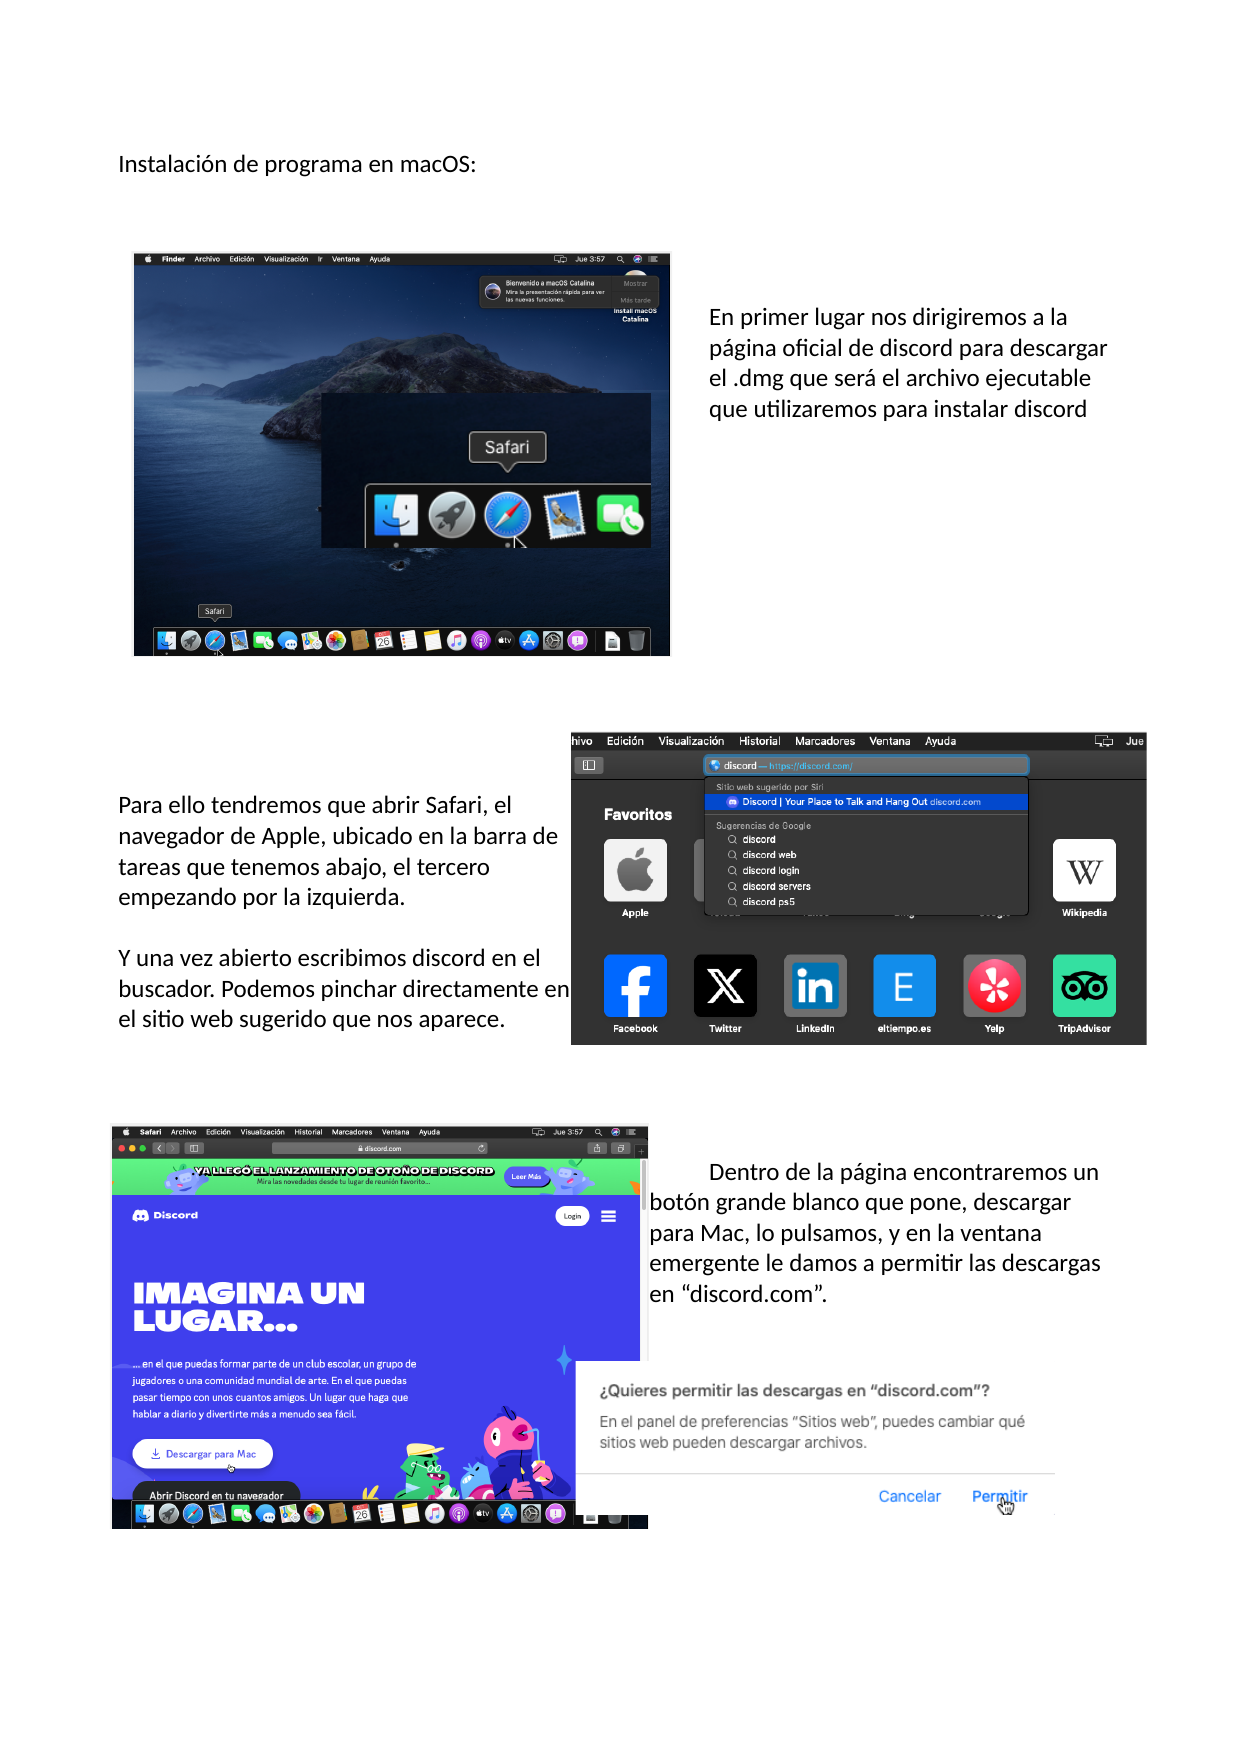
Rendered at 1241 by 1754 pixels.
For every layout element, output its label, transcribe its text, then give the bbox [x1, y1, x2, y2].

text Dentro de la página encontraremos un botón grande blanco que pone, descargar para Mac, lo pulsamos, y en la ventana emergente le damos a permitir las descargas en “discord.com”. [649, 1156, 1122, 1308]
text Y una vez abierto escribimos discord en el buscador. Podemos pinchar directamente en el sitio web sugerido que nos aparece. [118, 942, 1122, 1034]
picture [131, 251, 673, 657]
text [1071, 789, 1122, 912]
text Instalación de programa en macOS: [118, 149, 1122, 179]
text Para ello tendremos que abrir Safari, el navegador de Apple, ubicado en la barra de tareas que tenemos abajo, el tercero empezando por la izquierda. [118, 789, 631, 912]
text En primer lugar nos dirigiremos a la página oficial de discord para descargar el .dmg que será el archivo ejecutable que utilizaremos para instalar discord [673, 301, 1122, 423]
picture [109, 1123, 649, 1529]
picture [688, 1361, 942, 1515]
picture [631, 731, 1071, 1005]
